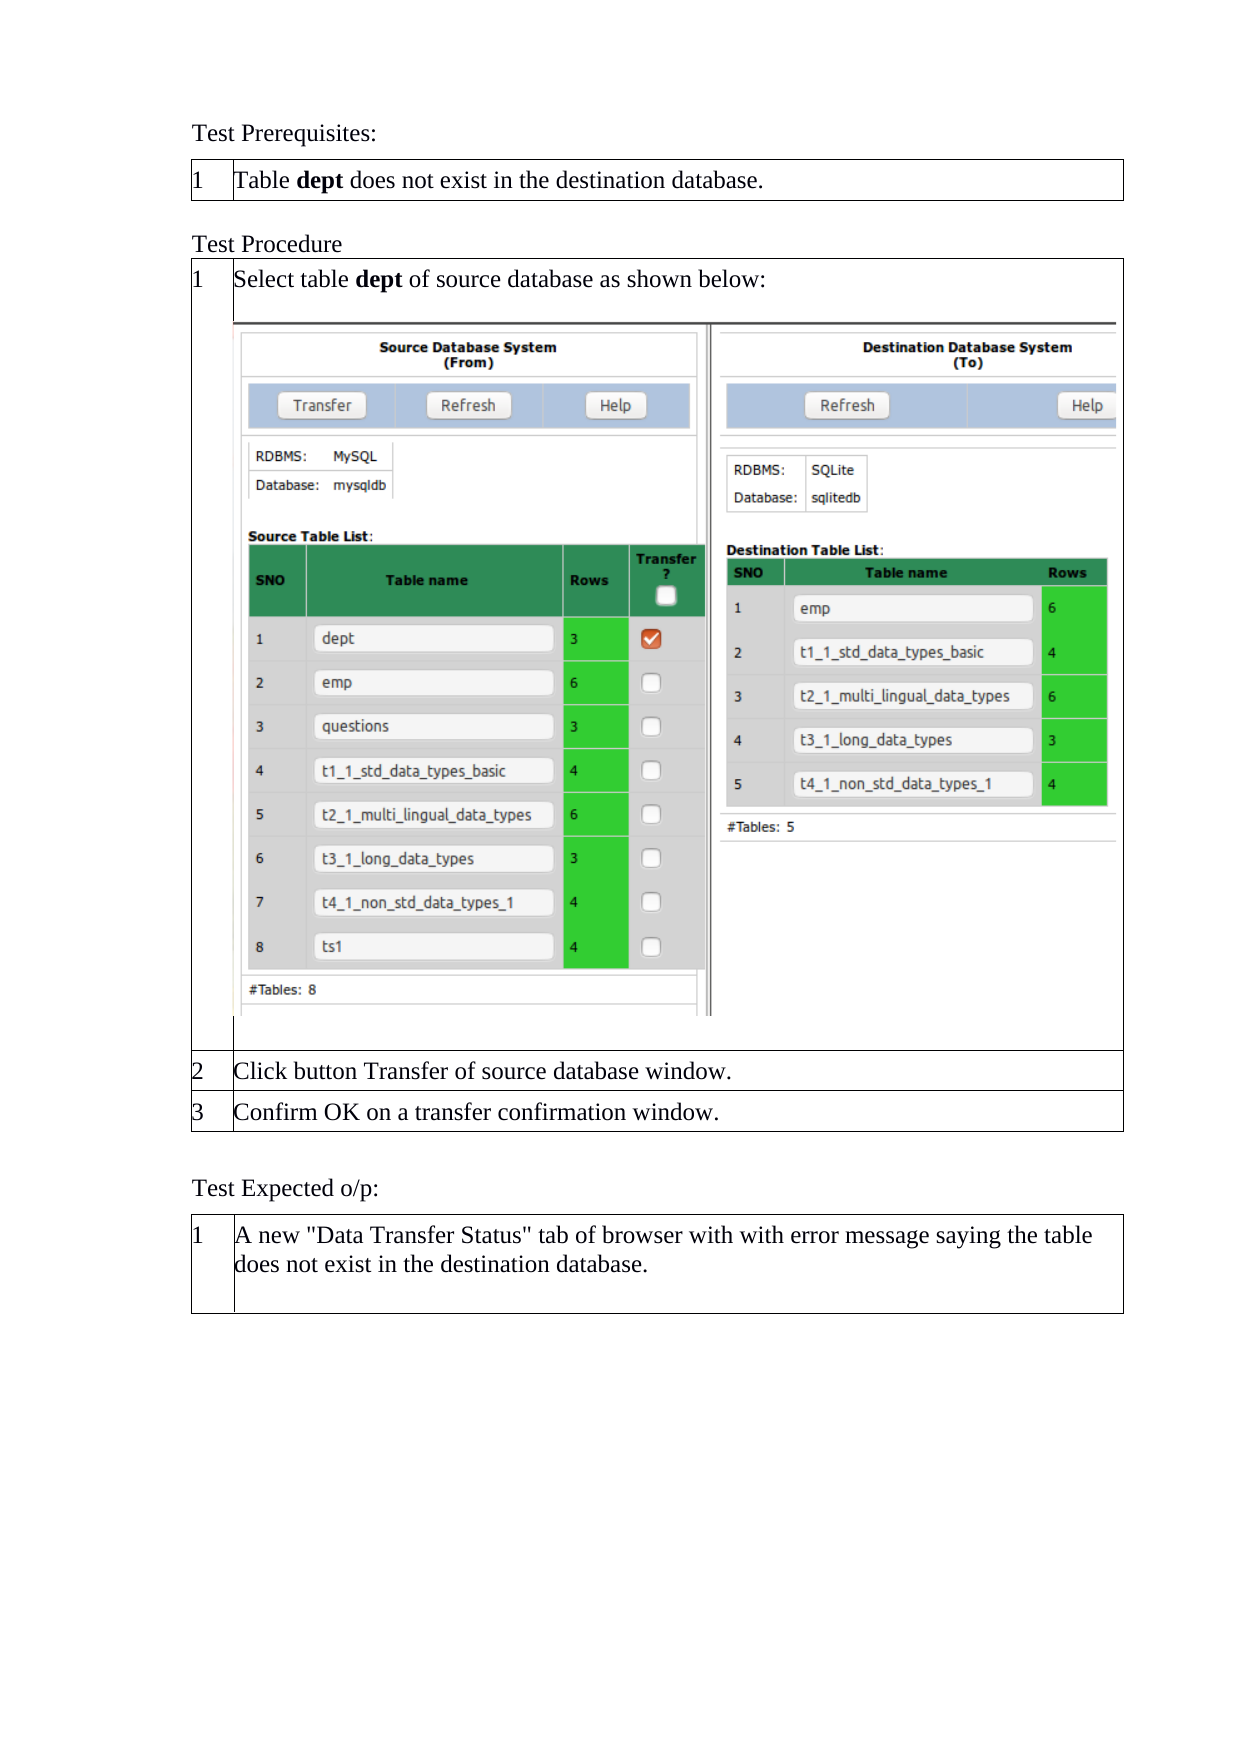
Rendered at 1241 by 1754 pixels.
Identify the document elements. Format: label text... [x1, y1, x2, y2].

table_cell Confirm OK on a transfer confirmation window. [234, 1091, 1123, 1131]
table_cell 3 [192, 1091, 233, 1131]
picture [232, 321, 1117, 1016]
table_header 1 [192, 160, 233, 200]
table_header Select table dept of source database as shown below: [234, 259, 1123, 1050]
table_cell Click button Transfer of source database window. [234, 1051, 1123, 1090]
text Test Procedure [118, 229, 1122, 258]
table_cell 2 [192, 1051, 233, 1090]
table_header Table dept does not exist in the destination database. [234, 160, 1123, 200]
table_header 1 [192, 259, 233, 1050]
table_header 1 [192, 1215, 234, 1312]
text Test Prerequisites: [118, 118, 1122, 147]
text Test Expected o/p: [118, 1173, 1122, 1202]
table_header A new "Data Transfer Status" tab of browser with with error message saying the table does not exist in the destination database. [235, 1215, 1123, 1312]
